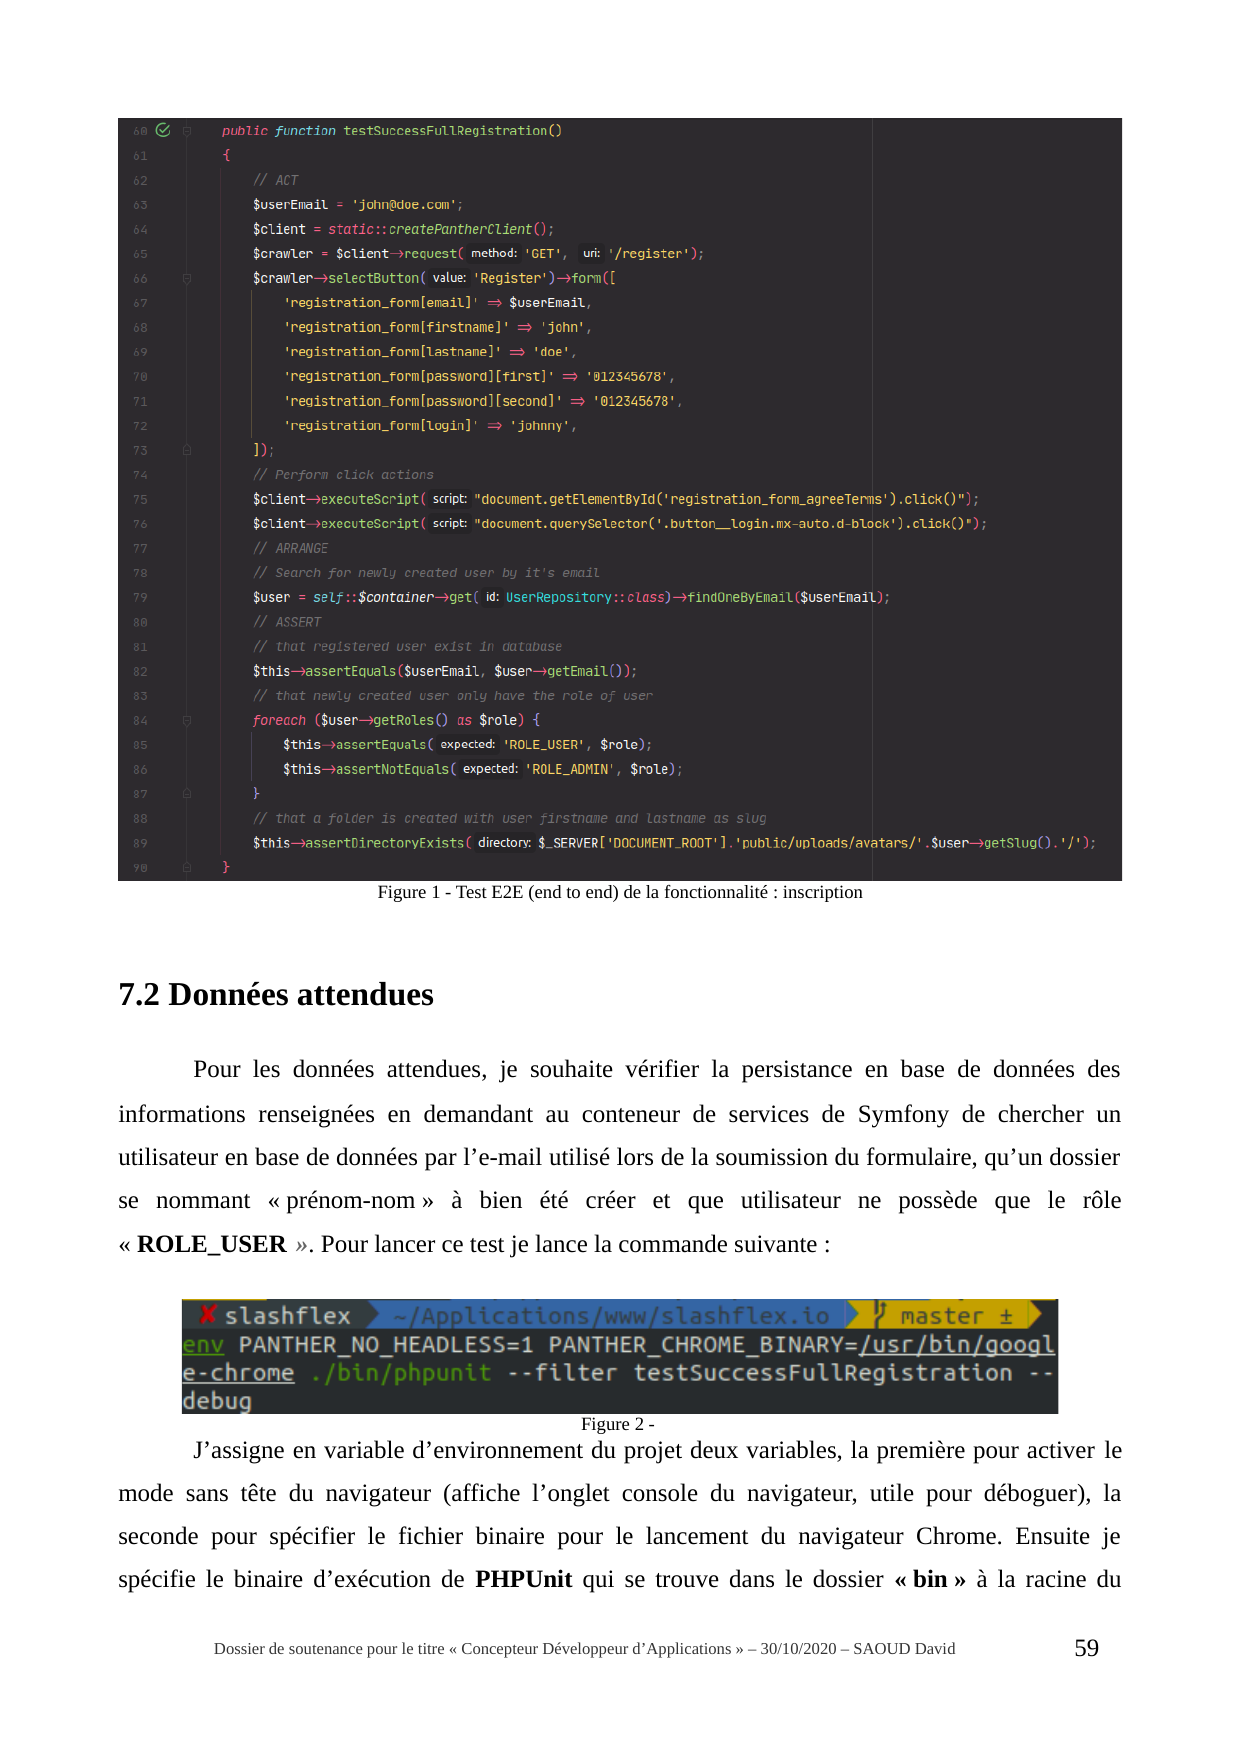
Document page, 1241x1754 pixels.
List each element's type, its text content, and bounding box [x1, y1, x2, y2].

text Figure 1 - Test E2E (end to end) de la fonctionnalité : inscription [118, 881, 1122, 902]
text Pour les données attendues, je souhaite vérifier la persistance en base de données des informations renseignées en demandant au conteneur de services de Symfony de chercher un utilisateur en base de données par l’e-mail utilisé lors de la soumission du formulaire, qu’un dossier se nommant « prénom-nom » à bien été créer et que utilisateur ne possède que le rôle « ROLE_USER ». Pour lancer ce test je lance la commande suivante : [118, 1047, 1122, 1257]
picture [118, 118, 1123, 881]
text J’assigne en variable d’environnement du projet deux variables, la première pour activer le mode sans tête du navigateur (affiche l’onglet console du navigateur, utile pour déboguer), la seconde pour spécifier le fichier binaire pour le lancement du navigateur Chrome. Ensuite je spécifie le binaire d’exécution de PHPUnit qui se trouve dans le dossier « bin » à la racine du [118, 1287, 1122, 1593]
picture [181, 1299, 1059, 1414]
text Figure 2 - [182, 1414, 1058, 1435]
subtitle 7.2 Données attendues [118, 974, 1122, 1013]
